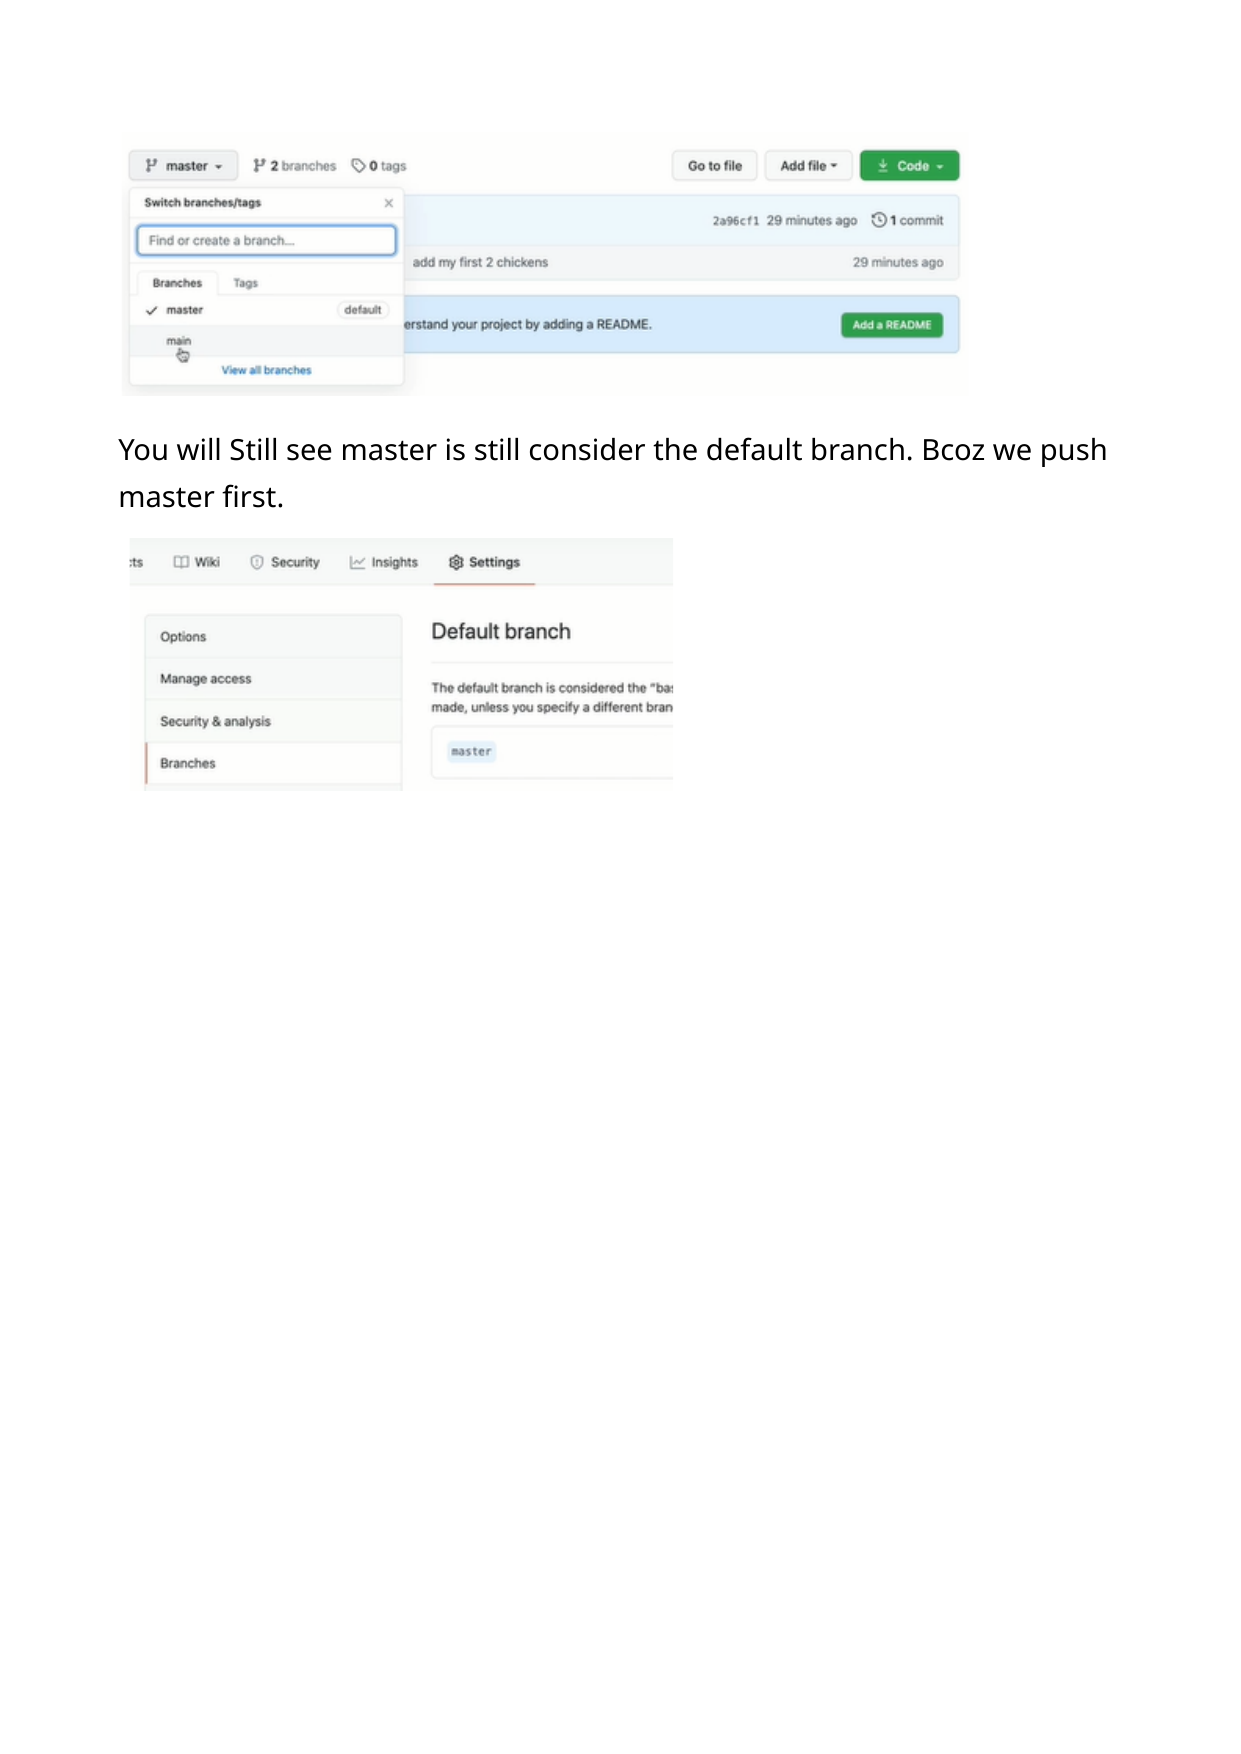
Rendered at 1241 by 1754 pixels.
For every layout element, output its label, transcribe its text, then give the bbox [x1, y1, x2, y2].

picture [121, 132, 969, 396]
text You will Still see master is still consider the default branch. Bcoz we push master first. [118, 429, 1122, 516]
picture [129, 538, 674, 791]
